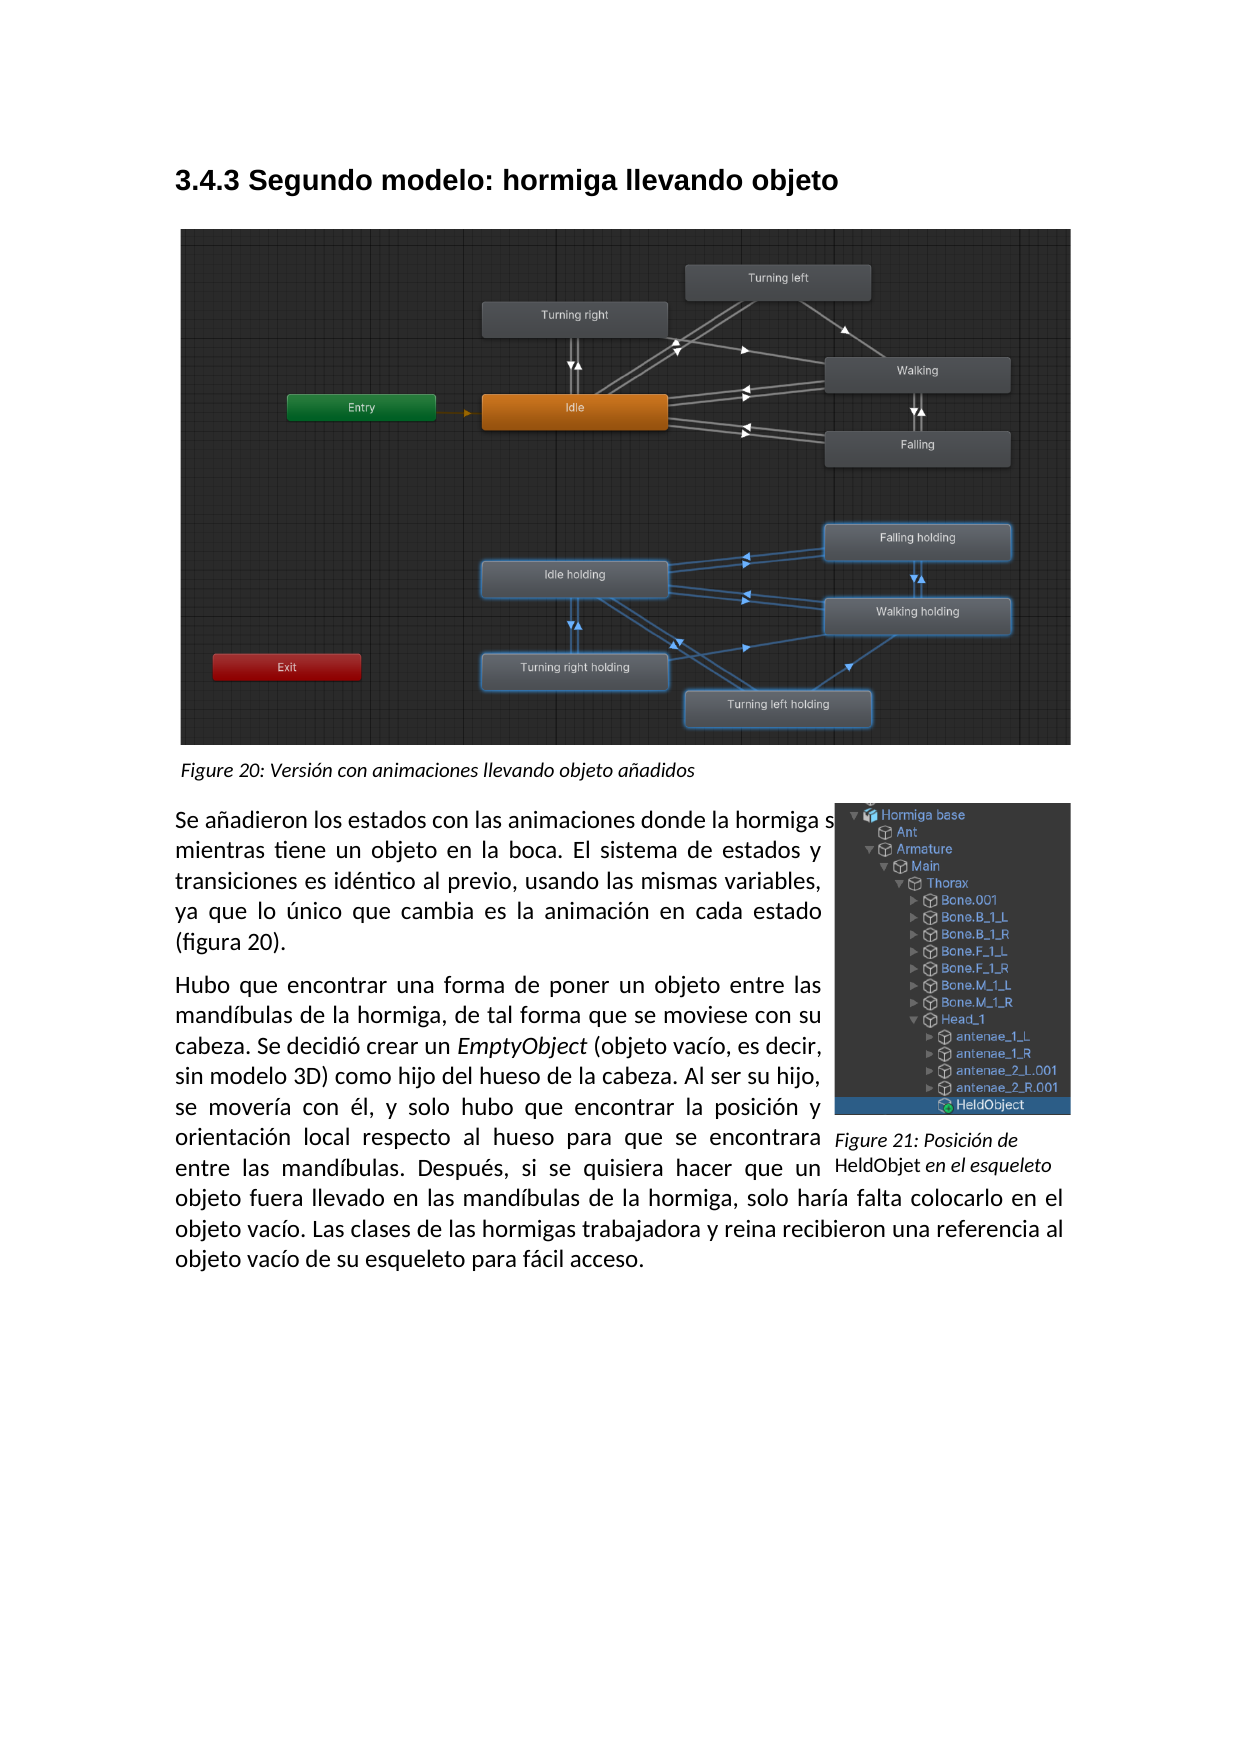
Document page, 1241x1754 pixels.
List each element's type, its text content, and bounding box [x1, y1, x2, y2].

text Figure 21: Posición de HeldObjet en el esqueleto [834, 1115, 1071, 1178]
text Hubo que encontrar una forma de poner un objeto entre las mandíbulas de la hormiga, de tal forma que se moviese con su cabeza. Se decidió crear un EmptyObject (objeto vacío, es decir, sin modelo 3D) como hijo del hueso de la cabeza. Al ser su hijo, se movería con él, y solo hubo que encontrar la posición y orientación local respecto al hueso para que se encontrara entre las mandíbulas. Después, si se quisiera hacer que un objeto fuera llevado en las mandíbulas de la hormiga, solo haría falta colocarlo en el objeto vacío. Las clases de las hormigas trabajadora y reina recibieron una referencia al objeto vacío de su esqueleto para fácil acceso. [175, 969, 1065, 1274]
text Figure 20: Versión con animaciones llevando objeto añadidos [181, 745, 1071, 783]
picture [834, 803, 1071, 1115]
text Se añadieron los estados con las animaciones donde la hormiga se mueve por el mapa mientras tiene un objeto en la boca. El sistema de estados y transiciones es idéntico al previo, usando las mismas variables, ya que lo único que cambia es la animación en cada estado (figura 20). [175, 208, 1071, 956]
subtitle Segundo modelo: hormiga llevando objeto [175, 162, 1065, 196]
picture [180, 229, 1071, 745]
